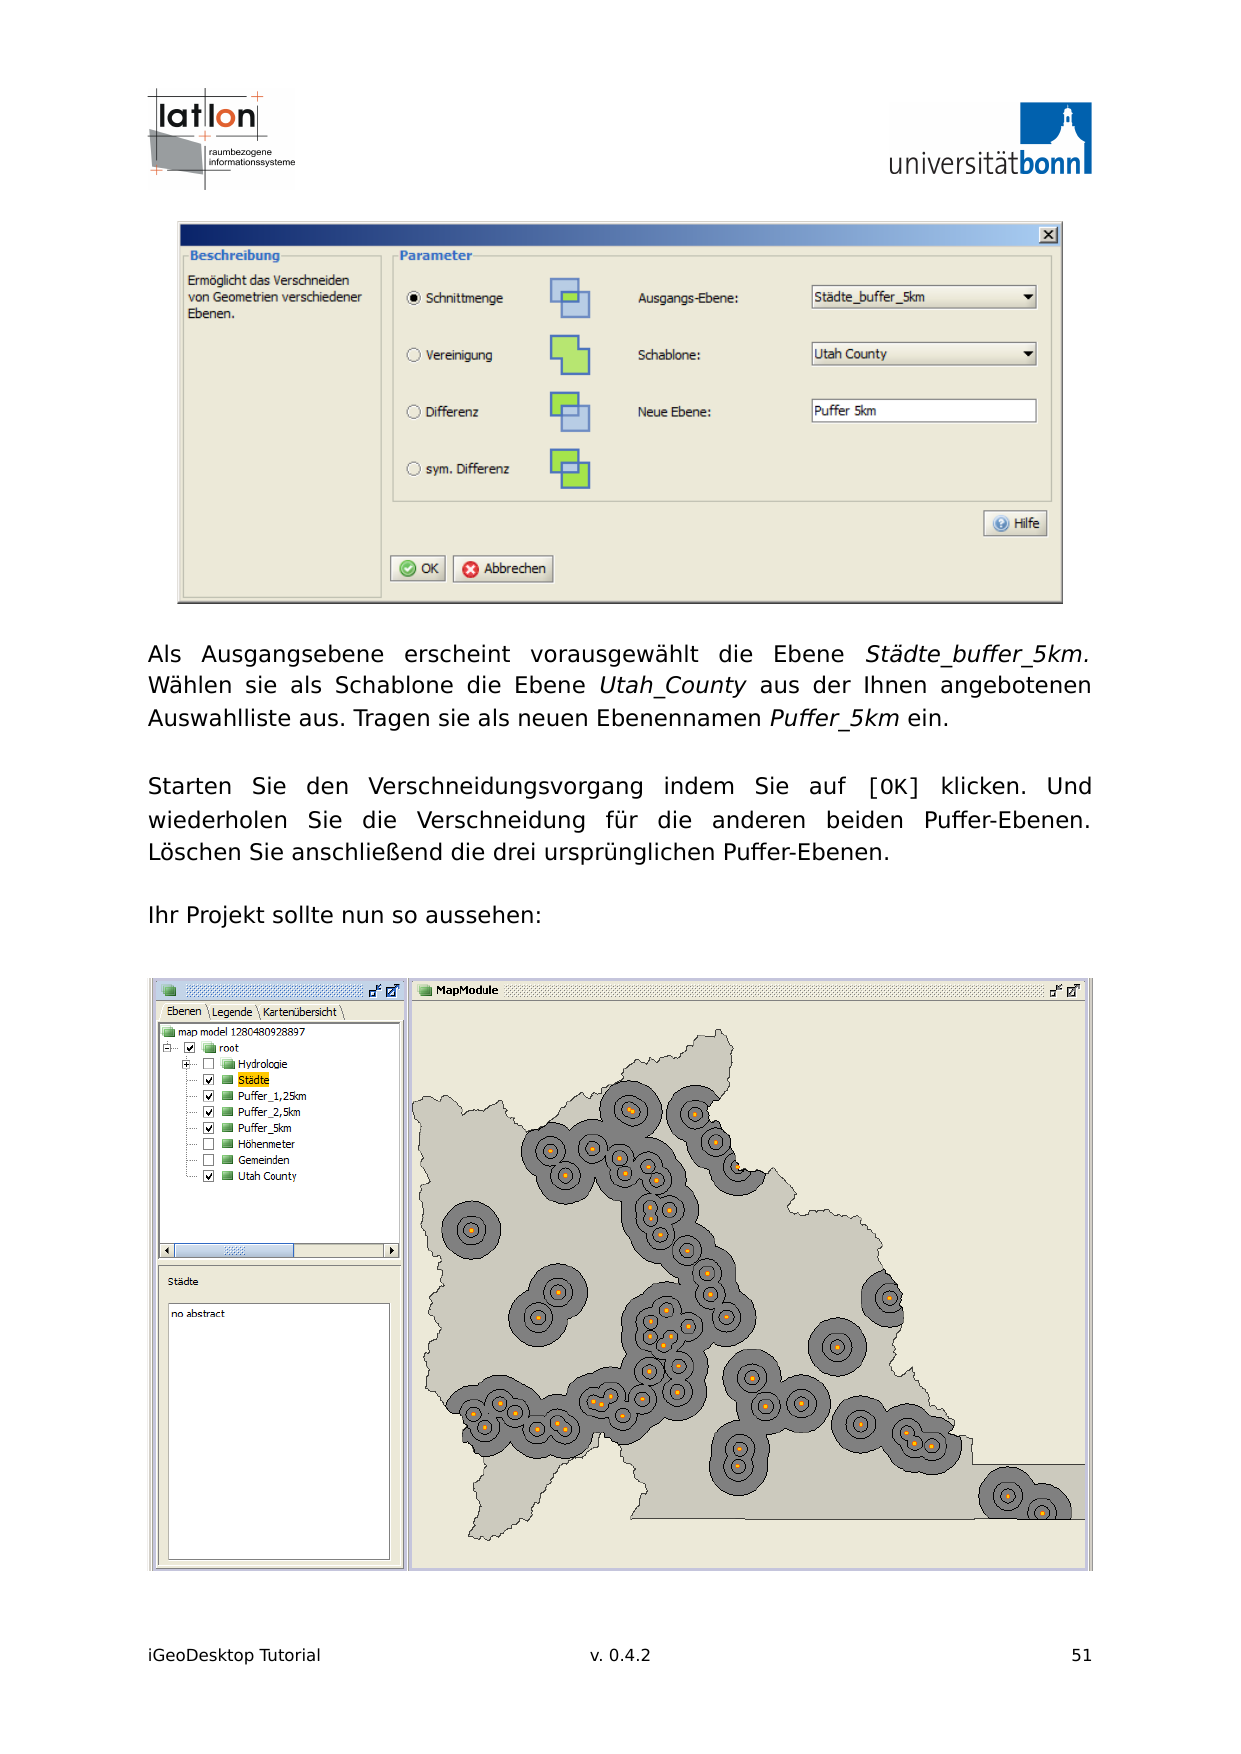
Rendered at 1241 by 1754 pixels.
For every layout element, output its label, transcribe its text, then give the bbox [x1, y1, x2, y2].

picture [177, 221, 1063, 604]
text Als Ausgangsebene erscheint vorausgewählt die Ebene Städte_buffer_5km. Wählen sie als Schablone die Ebene Utah_County aus der Ihnen angebotenen Auswahlliste aus. Tragen sie als neuen Ebenennamen Puffer_5km ein. [148, 221, 1092, 731]
text Starten Sie den Verschneidungsvorgang indem Sie auf [OK] klicken. Und wiederholen Sie die Verschneidung für die anderen beiden Puffer-Ebenen. Löschen Sie anschließend die drei ursprünglichen Puffer-Ebenen. Ihr Projekt sollte nun so aussehen: [148, 773, 1092, 929]
picture [147, 88, 295, 190]
picture [889, 102, 1093, 174]
picture [147, 978, 1093, 1571]
